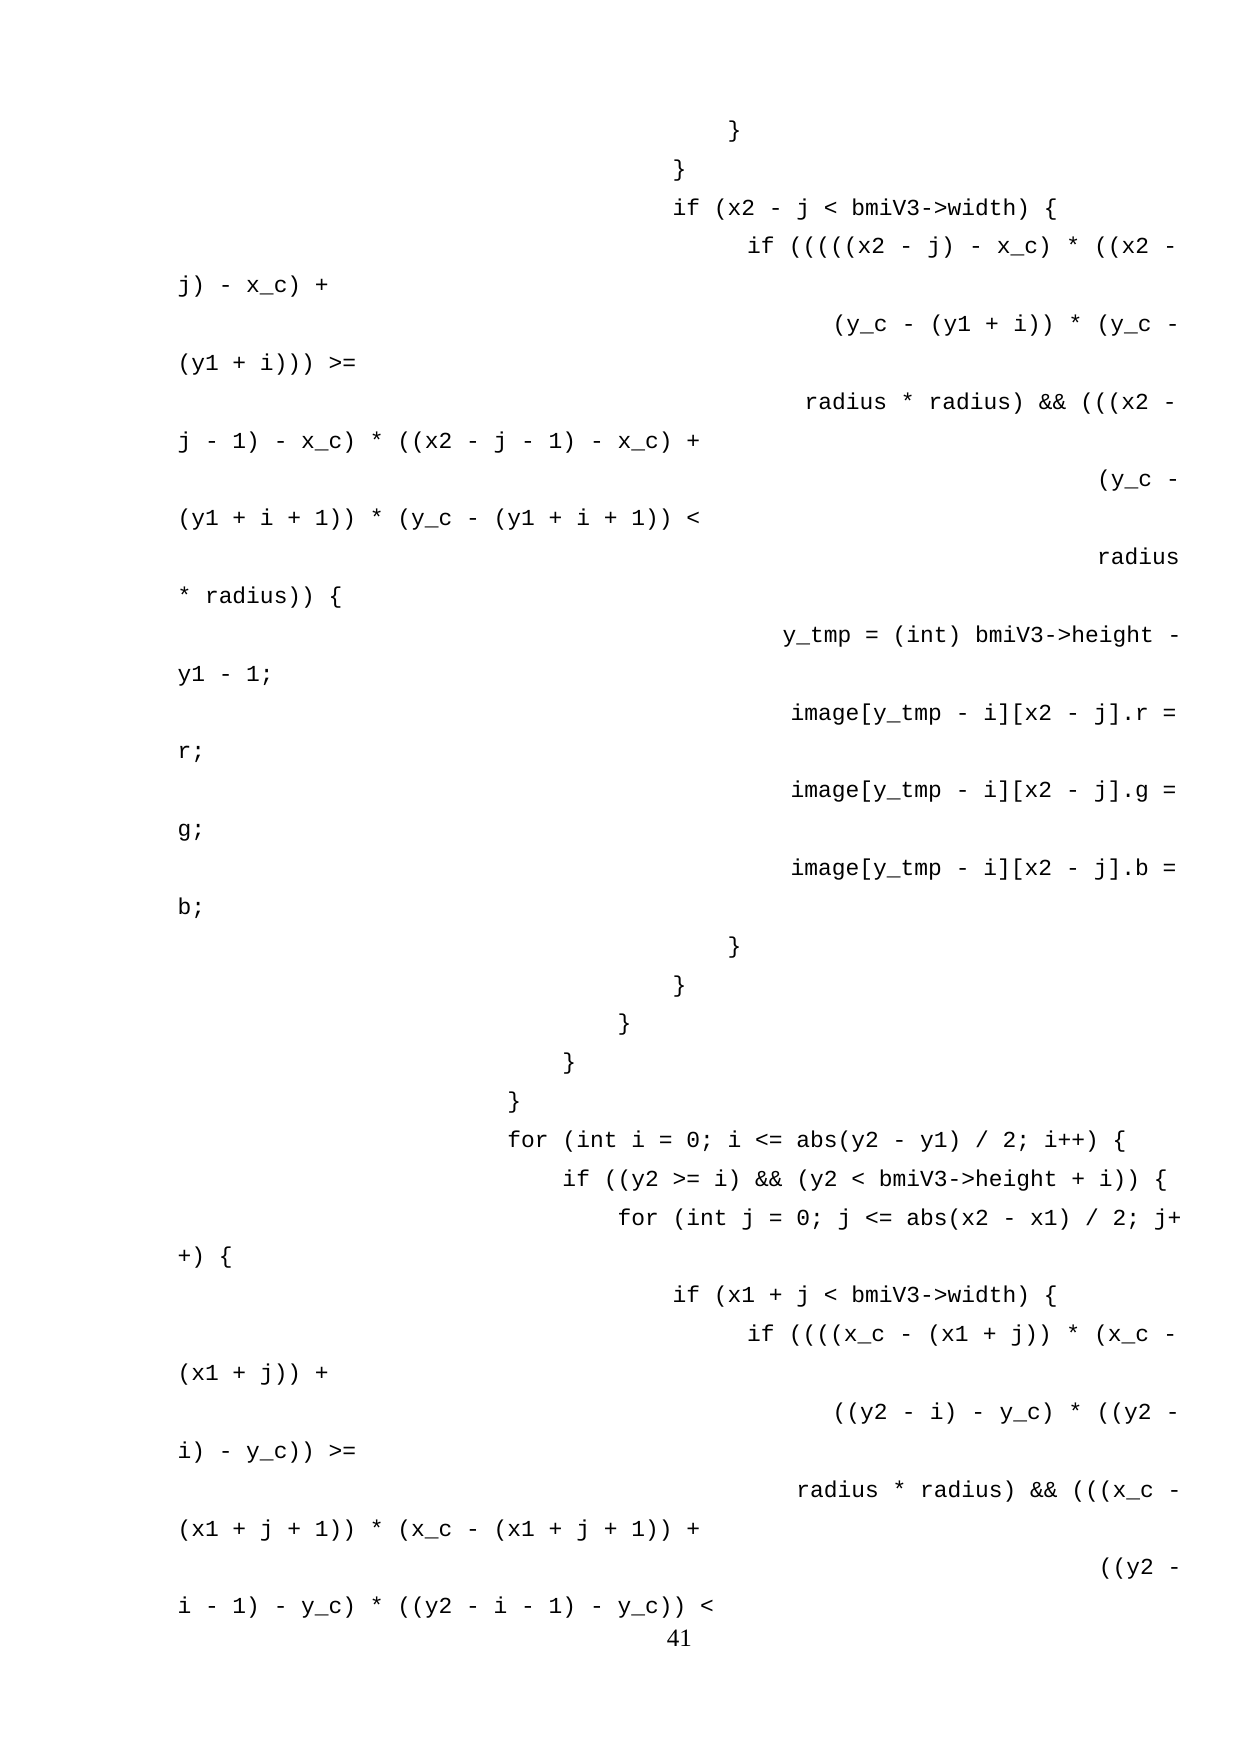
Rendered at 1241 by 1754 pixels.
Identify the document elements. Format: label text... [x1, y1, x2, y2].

text } [177, 118, 1181, 144]
text radius * radius) && (((x2 - j - 1) - x_c) * ((x2 - j - 1) - x_c) + [177, 390, 1181, 455]
text if ((((x_c - (x1 + j)) * (x_c - (x1 + j)) + [177, 1323, 1181, 1387]
text } [177, 934, 1181, 960]
text if ((y2 >= i) && (y2 < bmiV3->height + i)) { [177, 1167, 1181, 1193]
text for (int i = 0; i <= abs(y2 - y1) / 2; i++) { [177, 1128, 1181, 1154]
text (y_c - (y1 + i)) * (y_c - (y1 + i))) >= [177, 312, 1181, 377]
text } [177, 973, 1181, 999]
text if (((((x2 - j) - x_c) * ((x2 - j) - x_c) + [177, 235, 1181, 299]
text radius * radius)) { [177, 546, 1181, 610]
text ((y2 - i - 1) - y_c) * ((y2 - i - 1) - y_c)) < [177, 1556, 1181, 1621]
text } [177, 1012, 1181, 1038]
text radius * radius) && (((x_c - (x1 + j + 1)) * (x_c - (x1 + j + 1)) + [177, 1478, 1181, 1543]
text ((y2 - i) - y_c) * ((y2 - i) - y_c)) >= [177, 1400, 1181, 1465]
text (y_c - (y1 + i + 1)) * (y_c - (y1 + i + 1)) < [177, 468, 1181, 533]
text image[y_tmp - i][x2 - j].r = r; [177, 701, 1181, 766]
text } [177, 1051, 1181, 1077]
text } [177, 1089, 1181, 1115]
text image[y_tmp - i][x2 - j].b = b; [177, 856, 1181, 921]
text } [177, 157, 1181, 183]
text if (x2 - j < bmiV3->width) { [177, 196, 1181, 222]
text image[y_tmp - i][x2 - j].g = g; [177, 779, 1181, 843]
text y_tmp = (int) bmiV3->height - y1 - 1; [177, 623, 1181, 688]
text if (x1 + j < bmiV3->width) { [177, 1284, 1181, 1310]
text for (int j = 0; j <= abs(x2 - x1) / 2; j++) { [177, 1206, 1181, 1271]
